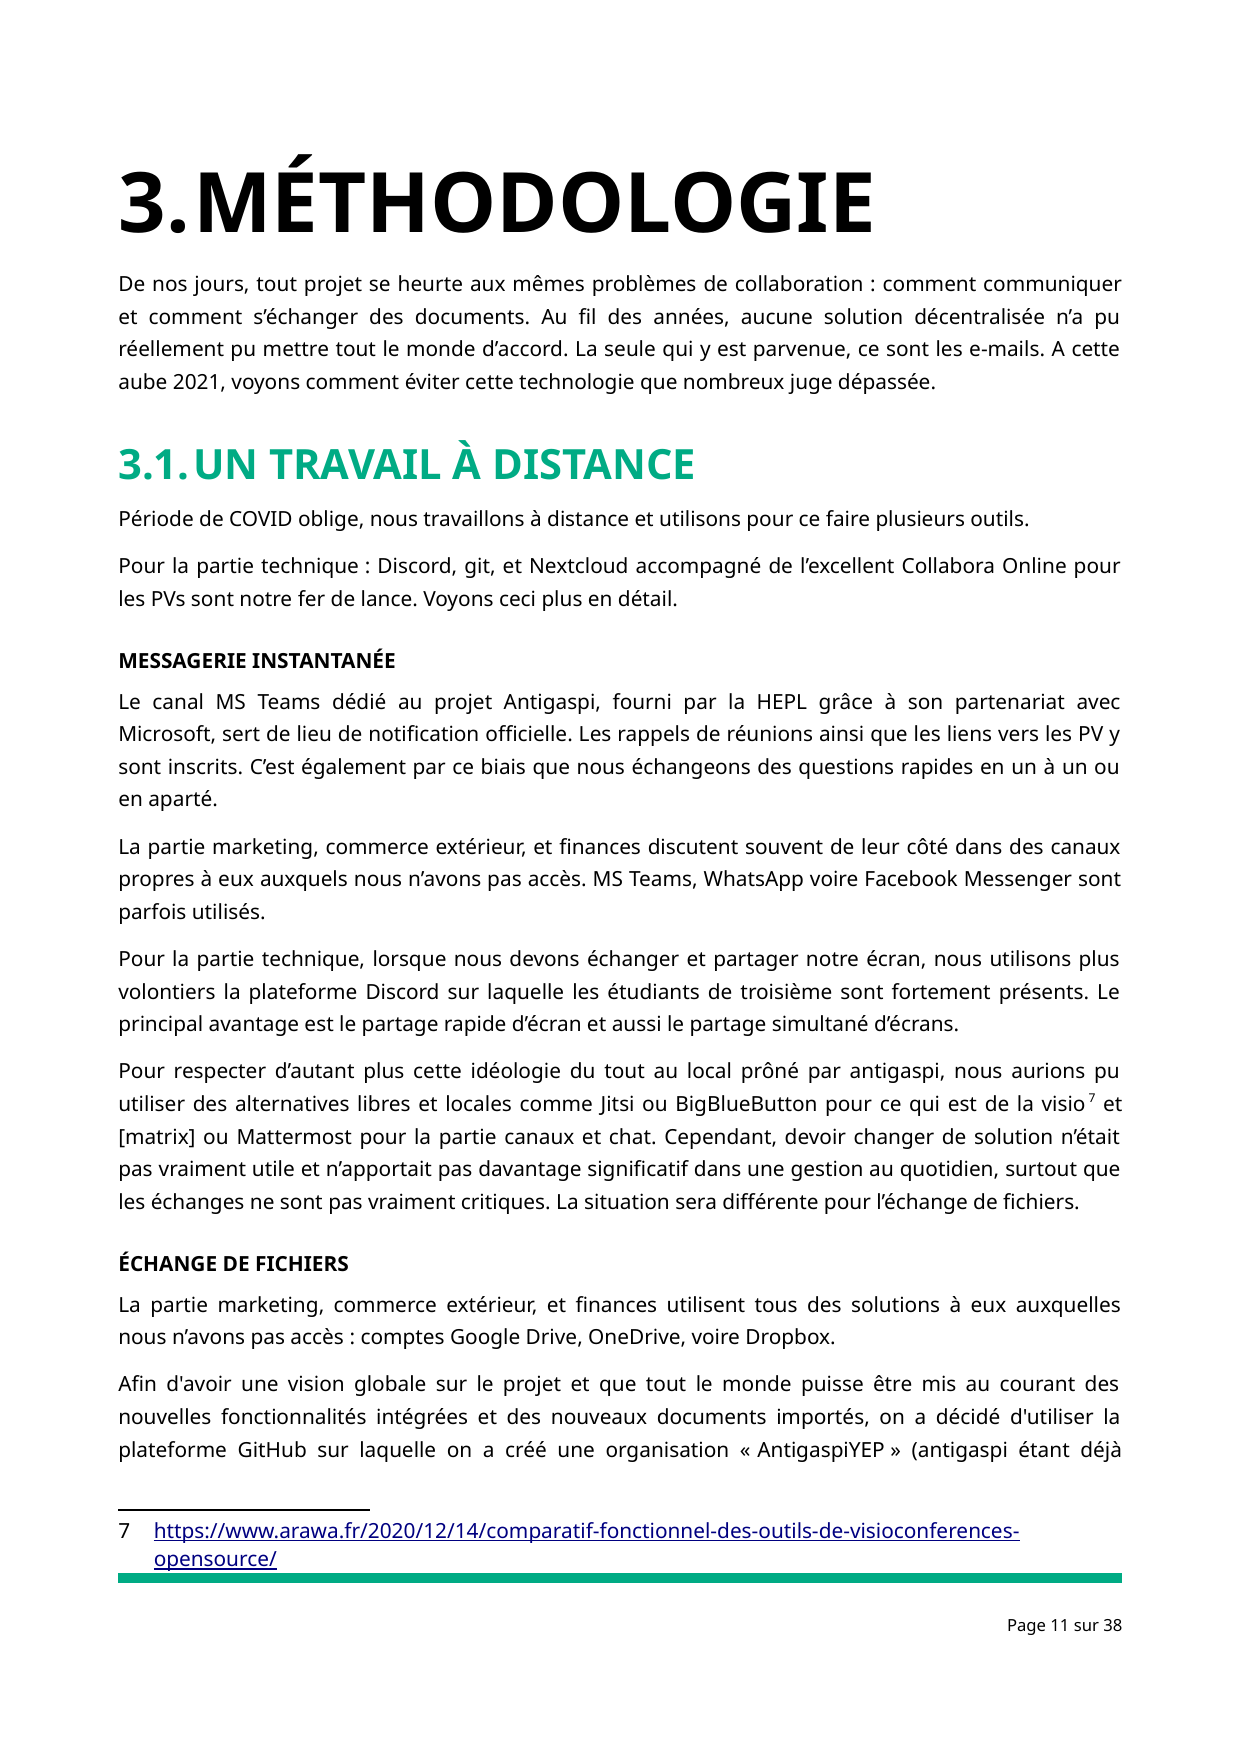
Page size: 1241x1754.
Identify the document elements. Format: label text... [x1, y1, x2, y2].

text Période de COVID oblige, nous travaillons à distance et utilisons pour ce faire plusieurs outils. [118, 504, 1122, 533]
text Pour la partie technique : Discord, git, et Nextcloud accompagné de l’excellent Collabora Online pour les PVs sont notre fer de lance. Voyons ceci plus en détail. [118, 551, 1122, 612]
subtitle Messagerie instantanée [118, 646, 1122, 674]
text Pour la partie technique, lorsque nous devons échanger et partager notre écran, nous utilisons plus volontiers la plateforme Discord sur laquelle les étudiants de troisième sont fortement présents. Le principal avantage est le partage rapide d’écran et aussi le partage simultané d’écrans. [118, 944, 1122, 1038]
text https://www.arawa.fr/2020/12/14/comparatif-fonctionnel-des-outils-de-visioconferences-opensource/ [118, 1516, 1122, 1573]
subtitle Méthodologie [118, 143, 1122, 257]
text La partie marketing, commerce extérieur, et finances discutent souvent de leur côté dans des canaux propres à eux auxquels nous n’avons pas accès. MS Teams, WhatsApp voire Facebook Messenger sont parfois utilisés. [118, 832, 1122, 925]
text Afin d'avoir une vision globale sur le projet et que tout le monde puisse être mis au courant des nouvelles fonctionnalités intégrées et des nouveaux documents importés, on a décidé d'utiliser la plateforme GitHub sur laquelle on a créé une organisation « AntigaspiYEP » (antigaspi étant déjà [118, 1369, 1122, 1463]
subtitle Échange de fichiers [118, 1249, 1122, 1277]
text Le canal MS Teams dédié au projet Antigaspi, fourni par la HEPL grâce à son partenariat avec Microsoft, sert de lieu de notification officielle. Les rappels de réunions ainsi que les liens vers les PV y sont inscrits. C’est également par ce biais que nous échangeons des questions rapides en un à un ou en aparté. [118, 687, 1122, 813]
text Pour respecter d’autant plus cette idéologie du tout au local prôné par antigaspi, nous aurions pu utiliser des alternatives libres et locales comme Jitsi ou BigBlueButton pour ce qui est de la visio et [matrix] ou Mattermost pour la partie canaux et chat. Cependant, devoir changer de solution n’était pas vraiment utile et n’apportait pas davantage significatif dans une gestion au quotidien, surtout que les échanges ne sont pas vraiment critiques. La situation sera différente pour l’échange de fichiers. [118, 1057, 1122, 1215]
subtitle Un travail à distance [118, 435, 1122, 492]
text La partie marketing, commerce extérieur, et finances utilisent tous des solutions à eux auxquelles nous n’avons pas accès : comptes Google Drive, OneDrive, voire Dropbox. [118, 1290, 1122, 1351]
text De nos jours, tout projet se heurte aux mêmes problèmes de collaboration : comment communiquer et comment s’échanger des documents. Au fil des années, aucune solution décentralisée n’a pu réellement pu mettre tout le monde d’accord. La seule qui y est parvenue, ce sont les e-mails. A cette aube 2021, voyons comment éviter cette technologie que nombreux juge dépassée. [118, 269, 1122, 395]
